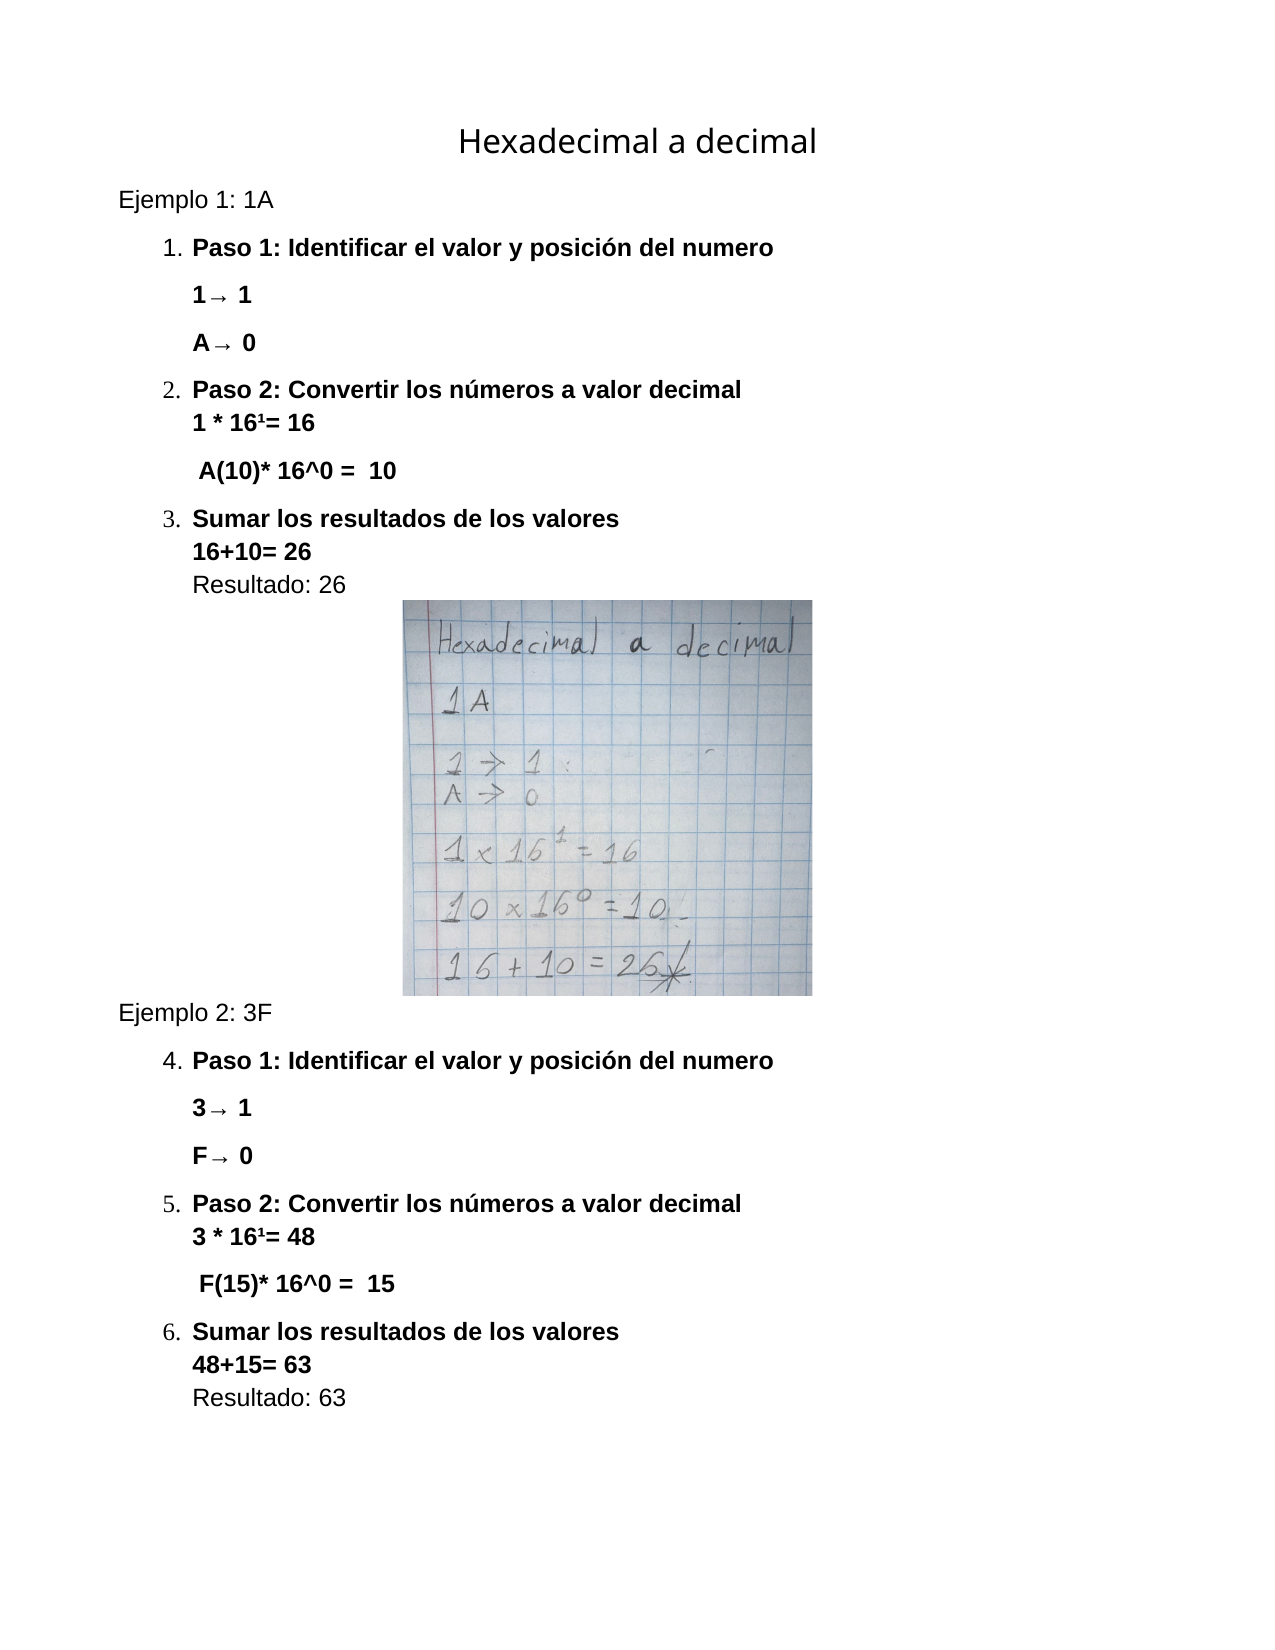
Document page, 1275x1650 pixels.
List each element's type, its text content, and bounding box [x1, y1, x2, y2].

list Sumar los resultados de los valores [162, 1317, 1157, 1346]
list Resultado: 63 [162, 1383, 1157, 1412]
list F(15)* 16^0 = 15 [162, 1269, 1157, 1298]
text Ejemplo 1: 1A [118, 185, 1157, 214]
list Paso 1: Identificar el valor y posición del numero [162, 1046, 1157, 1074]
list 48+15= 63 [162, 1350, 1157, 1379]
list A(10)* 16^0 = 10 [162, 456, 1157, 485]
text Hexadecimal a decimal [118, 118, 1157, 163]
list 3 * 16¹= 48 [162, 1222, 1157, 1251]
list Resultado: 26 [162, 570, 1157, 598]
list Paso 2: Convertir los números a valor decimal [162, 375, 1157, 404]
list Paso 2: Convertir los números a valor decimal [162, 1189, 1157, 1217]
list 1→ 1 [162, 280, 1157, 309]
list Sumar los resultados de los valores [162, 504, 1157, 532]
list F→ 0 [162, 1141, 1157, 1170]
list 16+10= 26 [162, 537, 1157, 566]
list A→ 0 [162, 328, 1157, 356]
list 1 * 16¹= 16 [162, 408, 1157, 437]
text Ejemplo 2: 3F [118, 998, 1157, 1027]
list 3→ 1 [162, 1093, 1157, 1122]
list Paso 1: Identificar el valor y posición del numero [162, 232, 1157, 261]
picture [402, 600, 813, 996]
